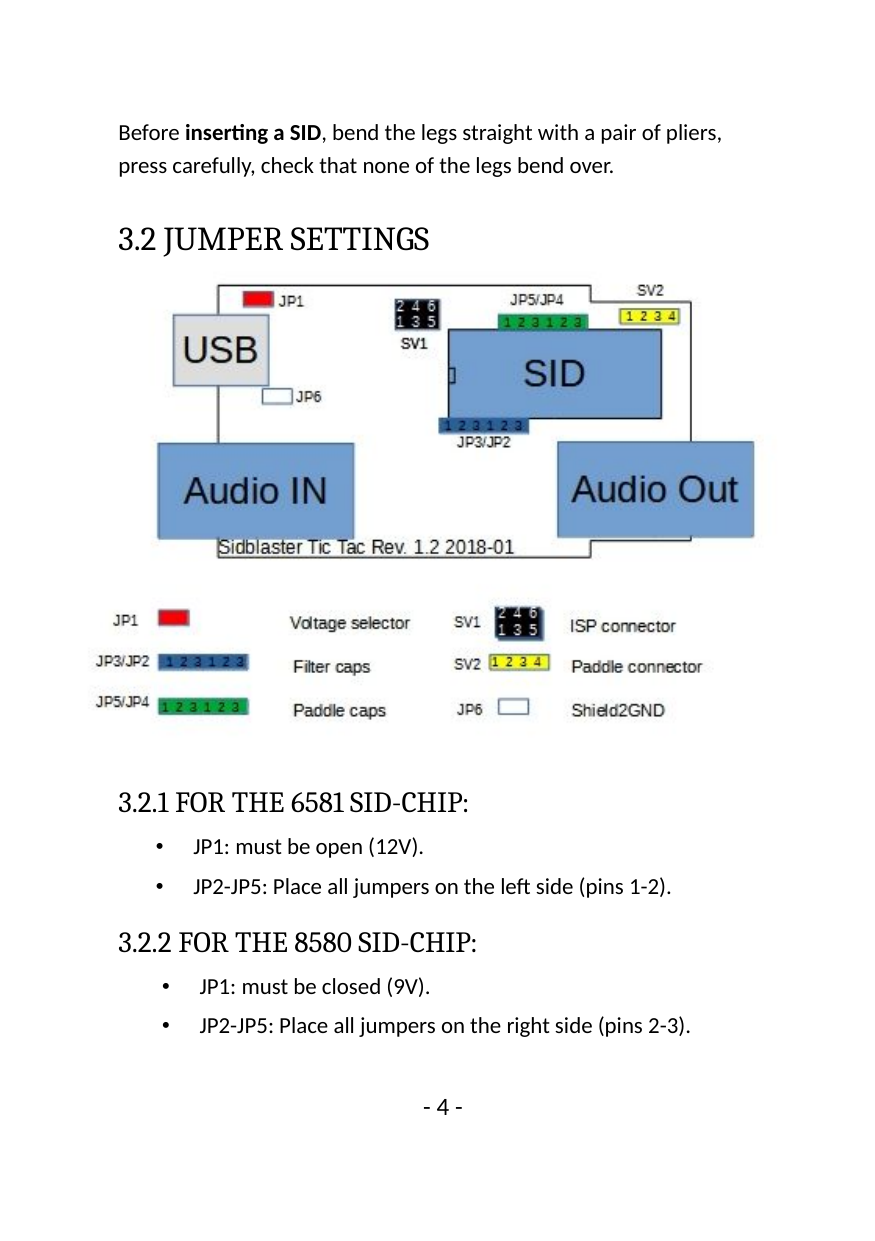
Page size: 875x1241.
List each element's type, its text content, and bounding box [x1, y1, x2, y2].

list JP1: must be closed (9V). [162, 972, 756, 1000]
text Before inserting a SID, bend the legs straight with a pair of pliers, press carefully, check that none of the legs bend over. [118, 118, 756, 180]
list JP1: must be open (12V). [156, 832, 756, 860]
list JP2-JP5: Place all jumpers on the right side (pins 2-3). [162, 1012, 756, 1040]
picture [76, 260, 778, 759]
subtitle For the 8580 SID-chip: [118, 926, 756, 960]
subtitle For the 6581 SID-chip: [118, 759, 756, 820]
subtitle Jumper settings [118, 221, 756, 259]
list JP2-JP5: Place all jumpers on the left side (pins 1-2). [156, 872, 756, 900]
